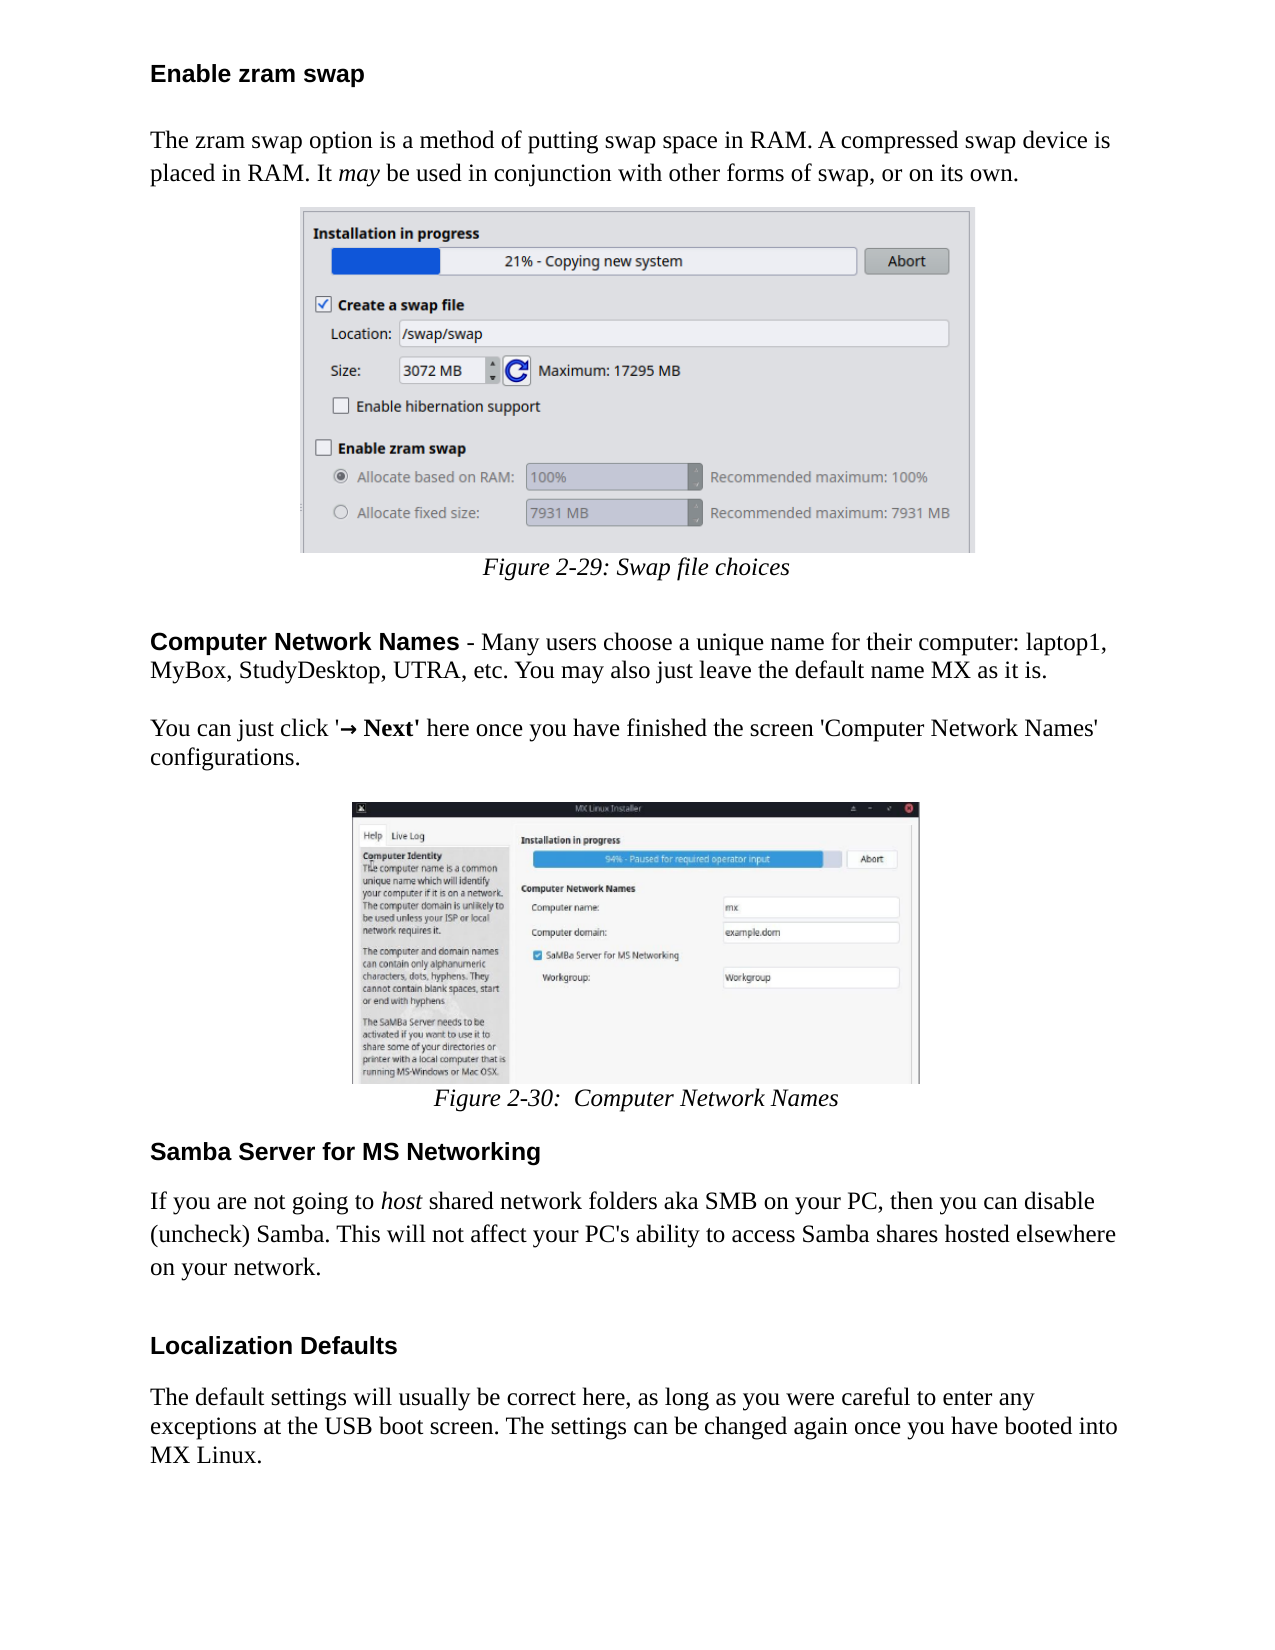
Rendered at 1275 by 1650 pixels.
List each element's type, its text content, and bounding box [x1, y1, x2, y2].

text If you are not going to host shared network folders aka SMB on your PC, then you can disable (uncheck) Samba. This will not affect your PC's ability to access Samba shares hosted elsewhere on your network. [150, 1186, 1125, 1281]
text - Many users choose a unique name for their computer: laptop1, MyBox, StudyDesktop, UTRA, etc. You may also just leave the default name MX as it is. [150, 627, 1125, 684]
text The default settings will usually be correct here, as long as you were careful to enter any exceptions at the USB boot screen. The settings can be changed again once you have booted into MX Linux. [150, 1382, 1125, 1468]
text Figure 2-29: Swap file choices [150, 220, 1125, 581]
text The zram swap option is a method of putting swap space in RAM. A compressed swap device is placed in RAM. It may be used in conjunction with other forms of swap, or on its own. [150, 125, 1125, 187]
picture [352, 802, 923, 1084]
text Figure 2-30: Computer Network Names [150, 812, 1125, 1112]
subtitle Computer Network Names [150, 627, 460, 655]
picture [300, 207, 976, 553]
subtitle Samba Server for MS Networking [150, 1137, 1125, 1166]
subtitle Enable zram swap [150, 59, 1125, 88]
text You can just click '→ Next' here once you have finished the screen 'Computer Network Names' configurations. [150, 713, 1125, 771]
subtitle Localization Defaults [150, 1331, 1125, 1359]
